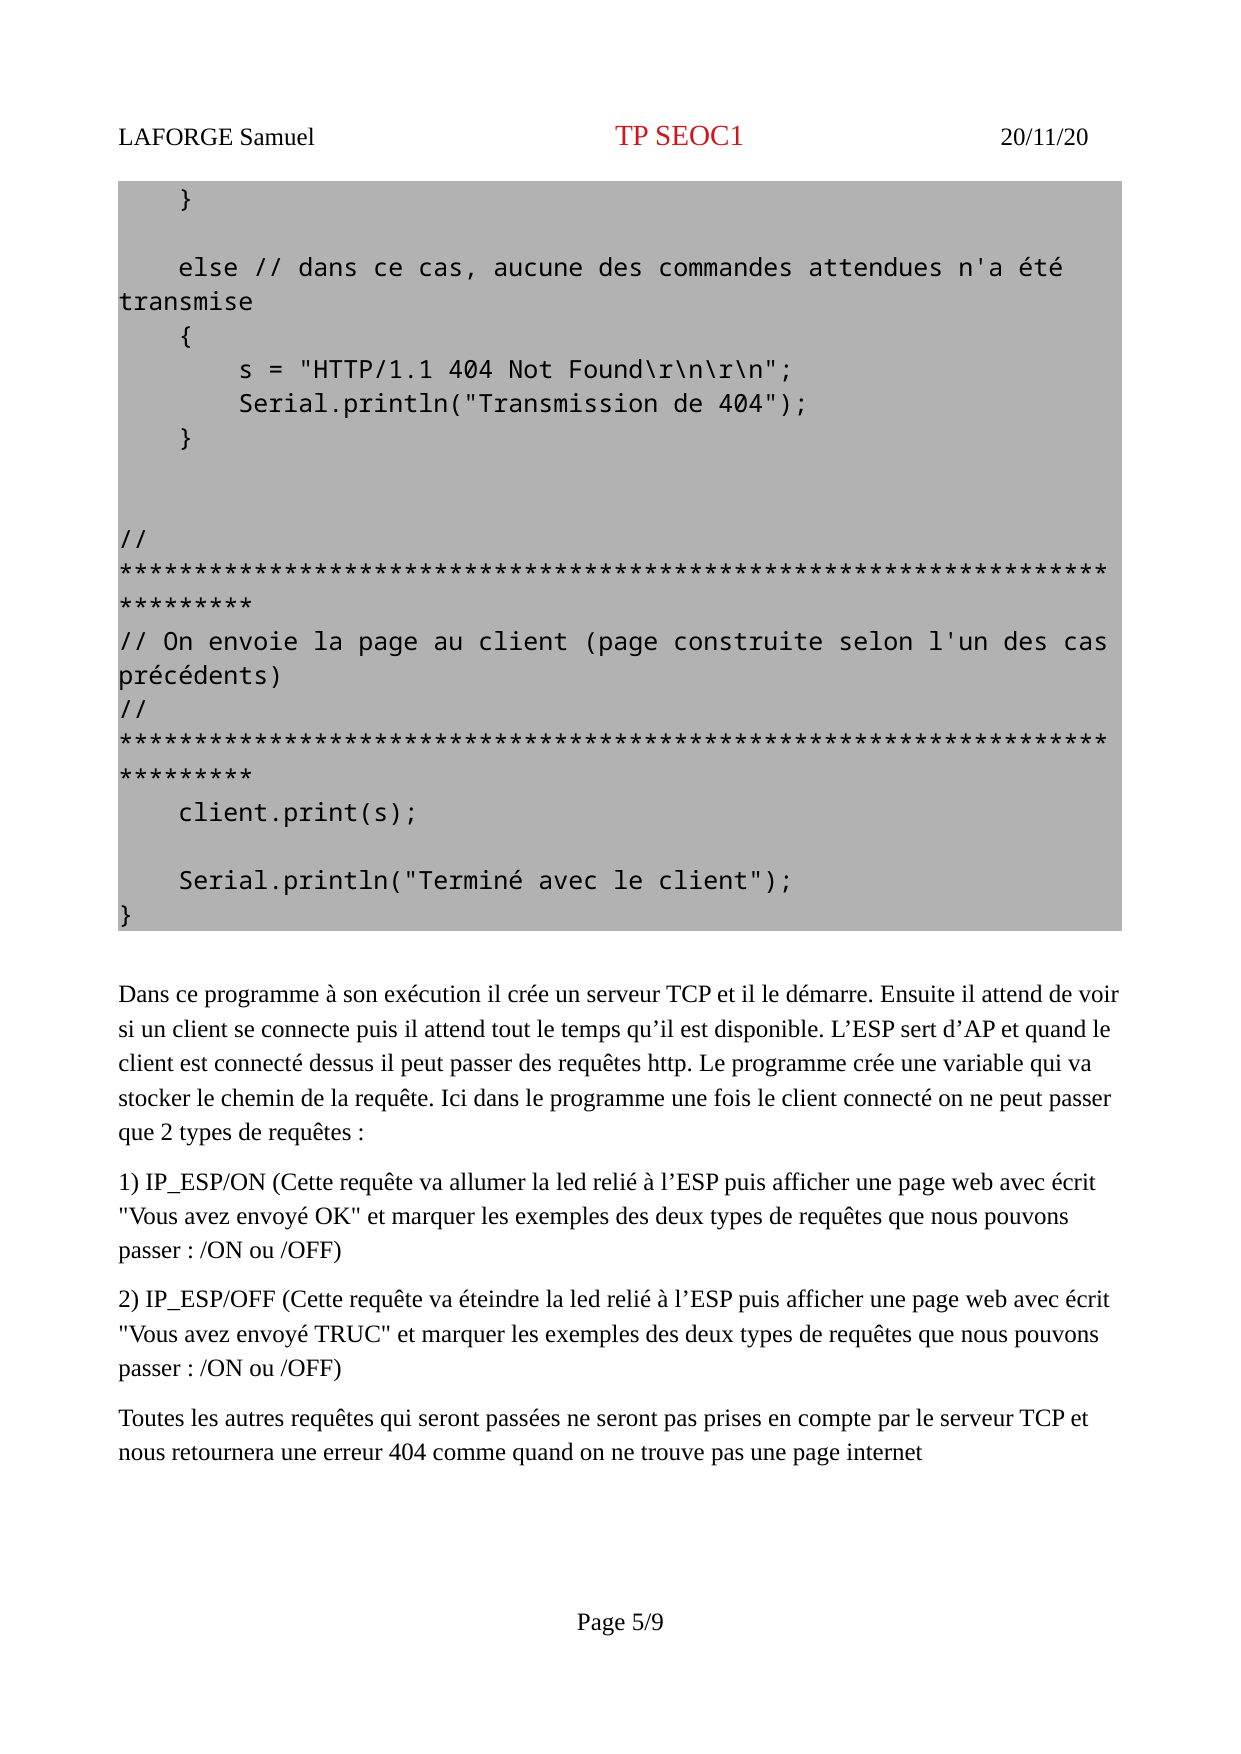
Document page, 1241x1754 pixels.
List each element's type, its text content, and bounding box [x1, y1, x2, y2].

text // On envoie la page au client (page construite selon l'un des cas précédents) [118, 624, 1122, 692]
text } [118, 896, 1122, 931]
text Serial.println("Terminé avec le client"); [118, 862, 1122, 896]
text } [118, 181, 1122, 215]
text // *************************************************************************** [118, 522, 1122, 624]
text } [118, 419, 1122, 454]
text 2) IP_ESP/OFF (Cette requête va éteindre la led relié à l’ESP puis afficher une page web avec écrit "Vous avez envoyé TRUC" et marquer les exemples des deux types de requêtes que nous pouvons passer : /ON ou /OFF) [118, 1284, 1122, 1382]
text Serial.println("Transmission de 404"); [118, 386, 1122, 419]
text Toutes les autres requêtes qui seront passées ne seront pas prises en compte par le serveur TCP et nous retournera une erreur 404 comme quand on ne trouve pas une page internet [118, 1403, 1122, 1466]
text s = "HTTP/1.1 404 Not Found\r\n\r\n"; [118, 351, 1122, 386]
text // *************************************************************************** [118, 692, 1122, 794]
text else // dans ce cas, aucune des commandes attendues n'a été transmise [118, 249, 1122, 317]
text 1) IP_ESP/ON (Cette requête va allumer la led relié à l’ESP puis afficher une page web avec écrit "Vous avez envoyé OK" et marquer les exemples des deux types de requêtes que nous pouvons passer : /ON ou /OFF) [118, 1167, 1122, 1264]
text Dans ce programme à son exécution il crée un serveur TCP et il le démarre. Ensuite il attend de voir si un client se connecte puis il attend tout le temps qu’il est disponible. L’ESP sert d’AP et quand le client est connecté dessus il peut passer des requêtes http. Le programme crée une variable qui va stocker le chemin de la requête. Ici dans le programme une fois le client connecté on ne peut passer que 2 types de requêtes : [118, 979, 1122, 1146]
text client.print(s); [118, 794, 1122, 828]
text { [118, 317, 1122, 351]
